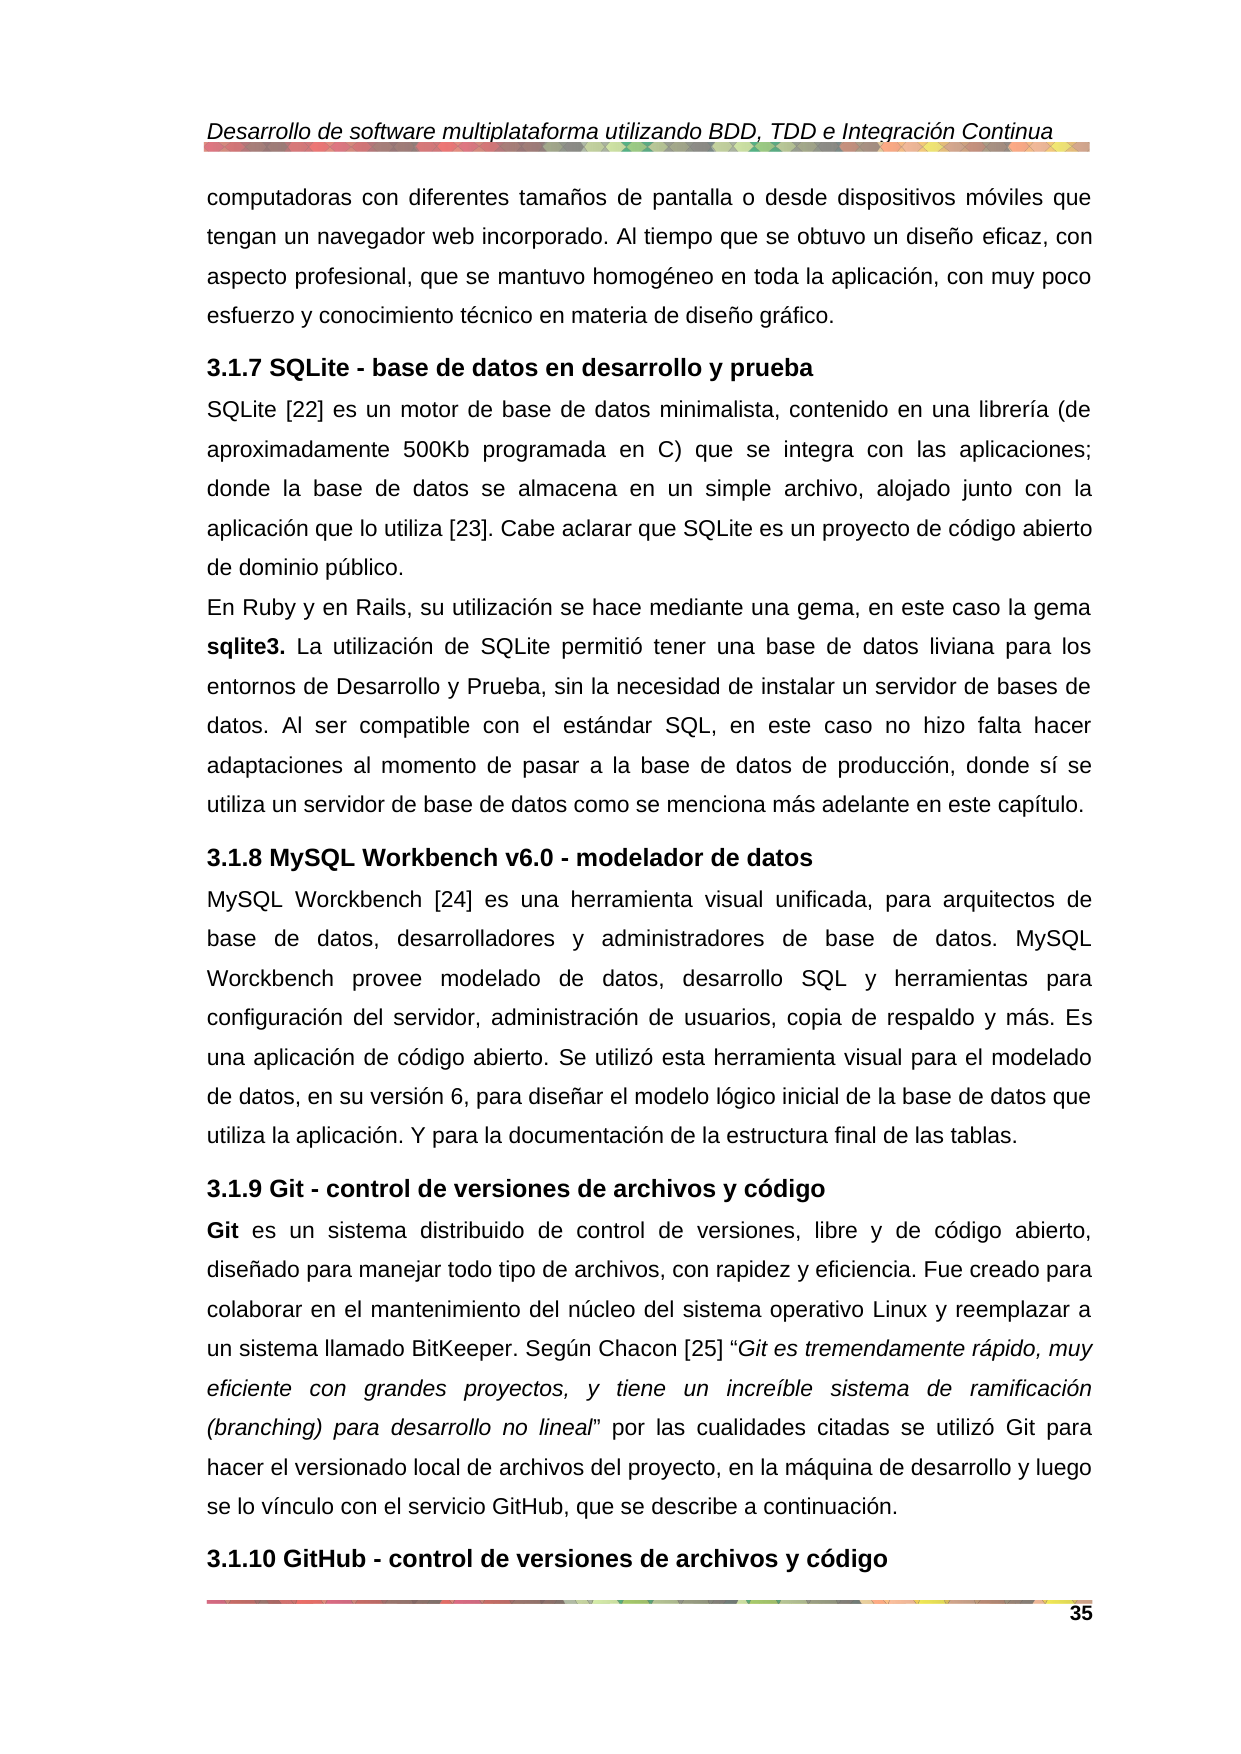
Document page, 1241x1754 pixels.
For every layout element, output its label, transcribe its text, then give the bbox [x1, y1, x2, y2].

list 3.1.7 SQLite - base de datos en desarrollo y prueba [207, 353, 1093, 382]
list 3.1.9 Git - control de versiones de archivos y código [207, 1174, 1093, 1202]
text [206, 1600, 1093, 1604]
list 3.1.8 MySQL Workbench v6.0 - modelador de datos [207, 842, 1093, 871]
text SQLite [22] es un motor de base de datos minimalista, contenido en una librería (de aproximadamente 500Kb programada en C) que se integra con las aplicaciones; donde la base de datos se almacena en un simple archivo, alojado junto con la aplicación que lo utiliza [23]. Cabe aclarar que SQLite es un proyecto de código abierto de dominio público. [207, 396, 1093, 581]
text Git es un sistema distribuido de control de versiones, libre y de código abierto, diseñado para manejar todo tipo de archivos, con rapidez y eficiencia. Fue creado para colaborar en el mantenimiento del núcleo del sistema operativo Linux y reemplazar a un sistema llamado BitKeeper. Según Chacon [25] “Git es tremendamente rápido, muy eficiente con grandes proyectos, y tiene un increíble sistema de ramificación (branching) para desarrollo no lineal” por las cualidades citadas se utilizó Git para hacer el versionado local de archivos del proyecto, en la máquina de desarrollo y luego se lo vínculo con el servicio GitHub, que se describe a continuación. [207, 1217, 1093, 1519]
text MySQL Worckbench [24] es una herramienta visual unificada, para arquitectos de base de datos, desarrolladores y administradores de base de datos. MySQL Worckbench provee modelado de datos, desarrollo SQL y herramientas para configuración del servidor, administración de usuarios, copia de respaldo y más. Es una aplicación de código abierto. Se utilizó esta herramienta visual para el modelado de datos, en su versión 6, para diseñar el modelo lógico inicial de la base de datos que utiliza la aplicación. Y para la documentación de la estructura final de las tablas. [207, 886, 1093, 1149]
list computadoras con diferentes tamaños de pantalla o desde dispositivos móviles que tengan un navegador web incorporado. Al tiempo que se obtuvo un diseño eficaz, con aspecto profesional, que se mantuvo homogéneo en toda la aplicación, con muy poco esfuerzo y conocimiento técnico en materia de diseño gráfico. [207, 184, 1093, 328]
list 3.1.10 GitHub - control de versiones de archivos y código [207, 1544, 1093, 1573]
text [203, 142, 1090, 152]
text En Ruby y en Rails, su utilización se hace mediante una gema, en este caso la gema sqlite3. La utilización de SQLite permitió tener una base de datos liviana para los entornos de Desarrollo y Prueba, sin la necesidad de instalar un servidor de bases de datos. Al ser compatible con el estándar SQL, en este caso no hizo falta hacer adaptaciones al momento de pasar a la base de datos de producción, donde sí se utiliza un servidor de base de datos como se menciona más adelante en este capítulo. [207, 594, 1093, 818]
